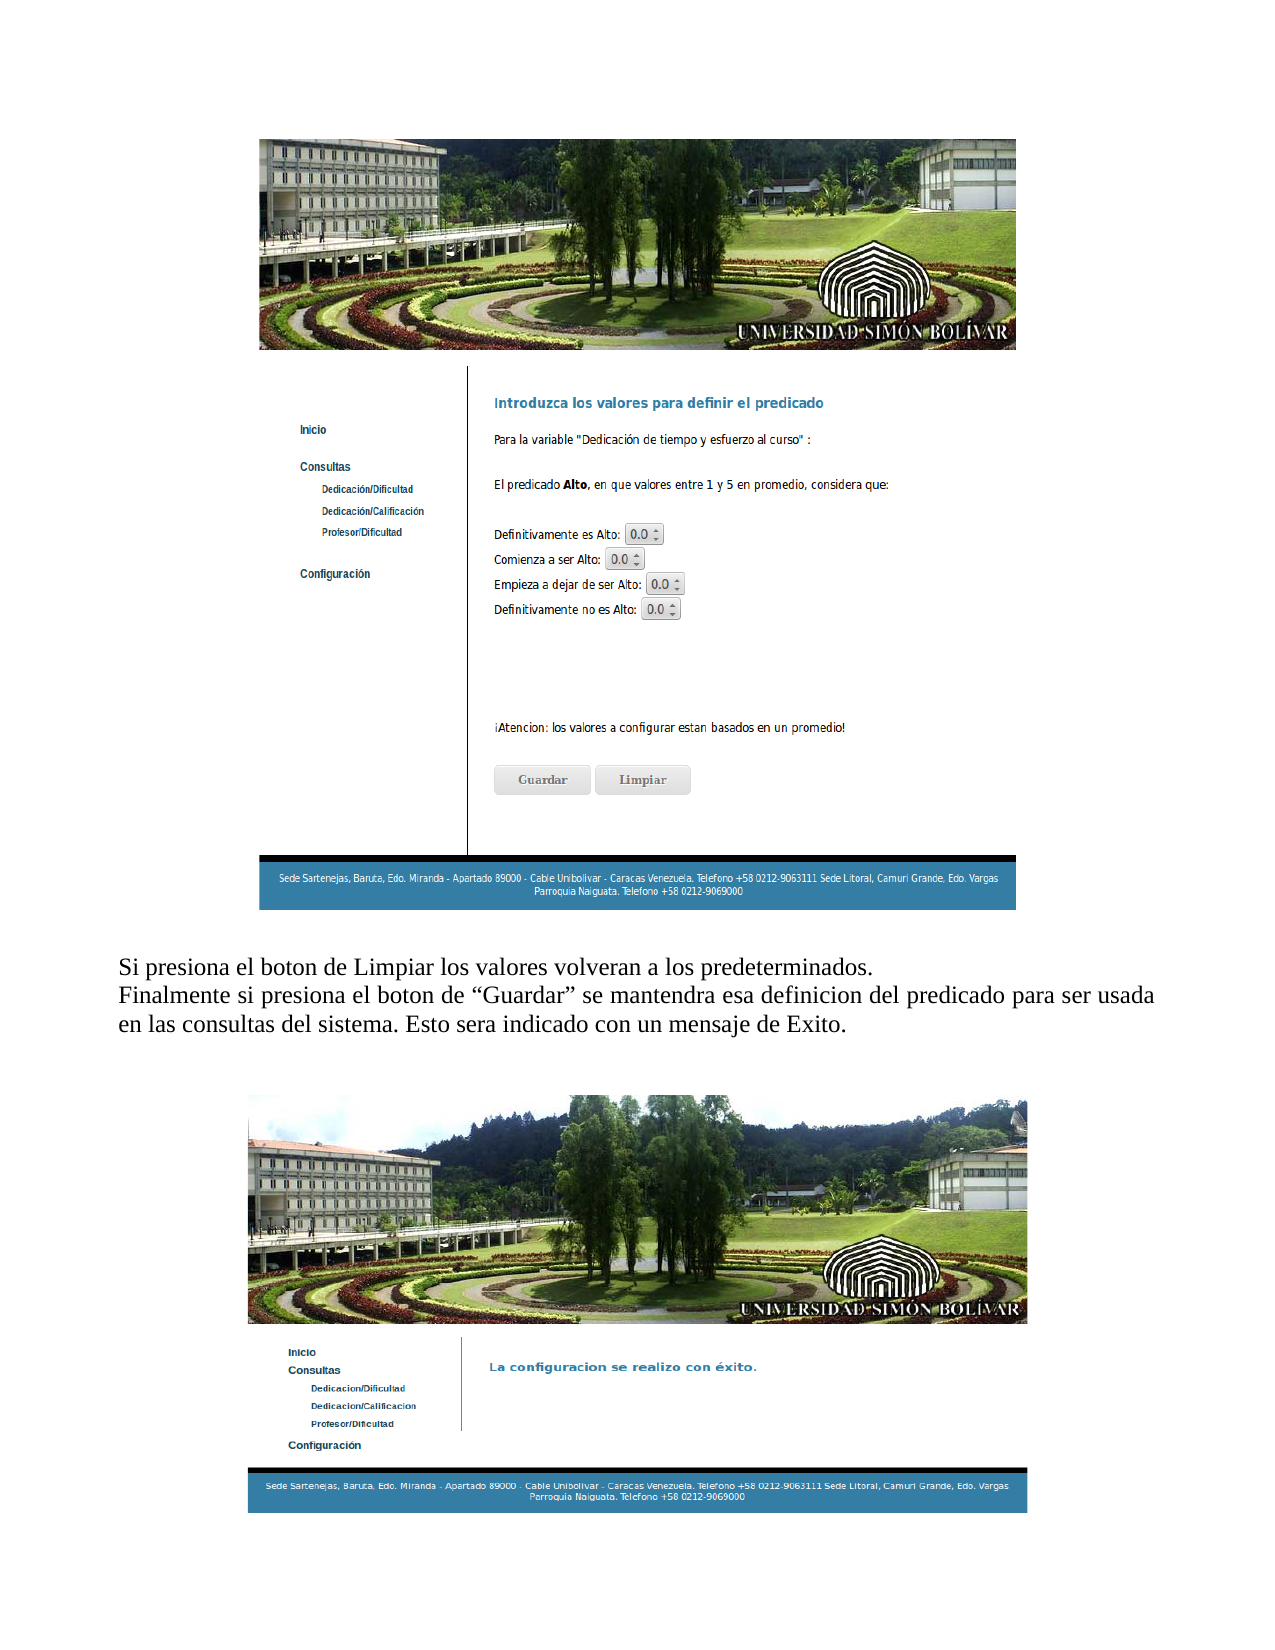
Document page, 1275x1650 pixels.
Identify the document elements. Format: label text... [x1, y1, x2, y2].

text Finalmente si presiona el boton de “Guardar” se mantendra esa definicion del predicado para ser usada en las consultas del sistema. Esto sera indicado con un mensaje de Exito. [118, 981, 1157, 1038]
picture [259, 139, 1016, 910]
picture [247, 1095, 1028, 1513]
text Si presiona el boton de Limpiar los valores volveran a los predeterminados. [118, 952, 1157, 981]
